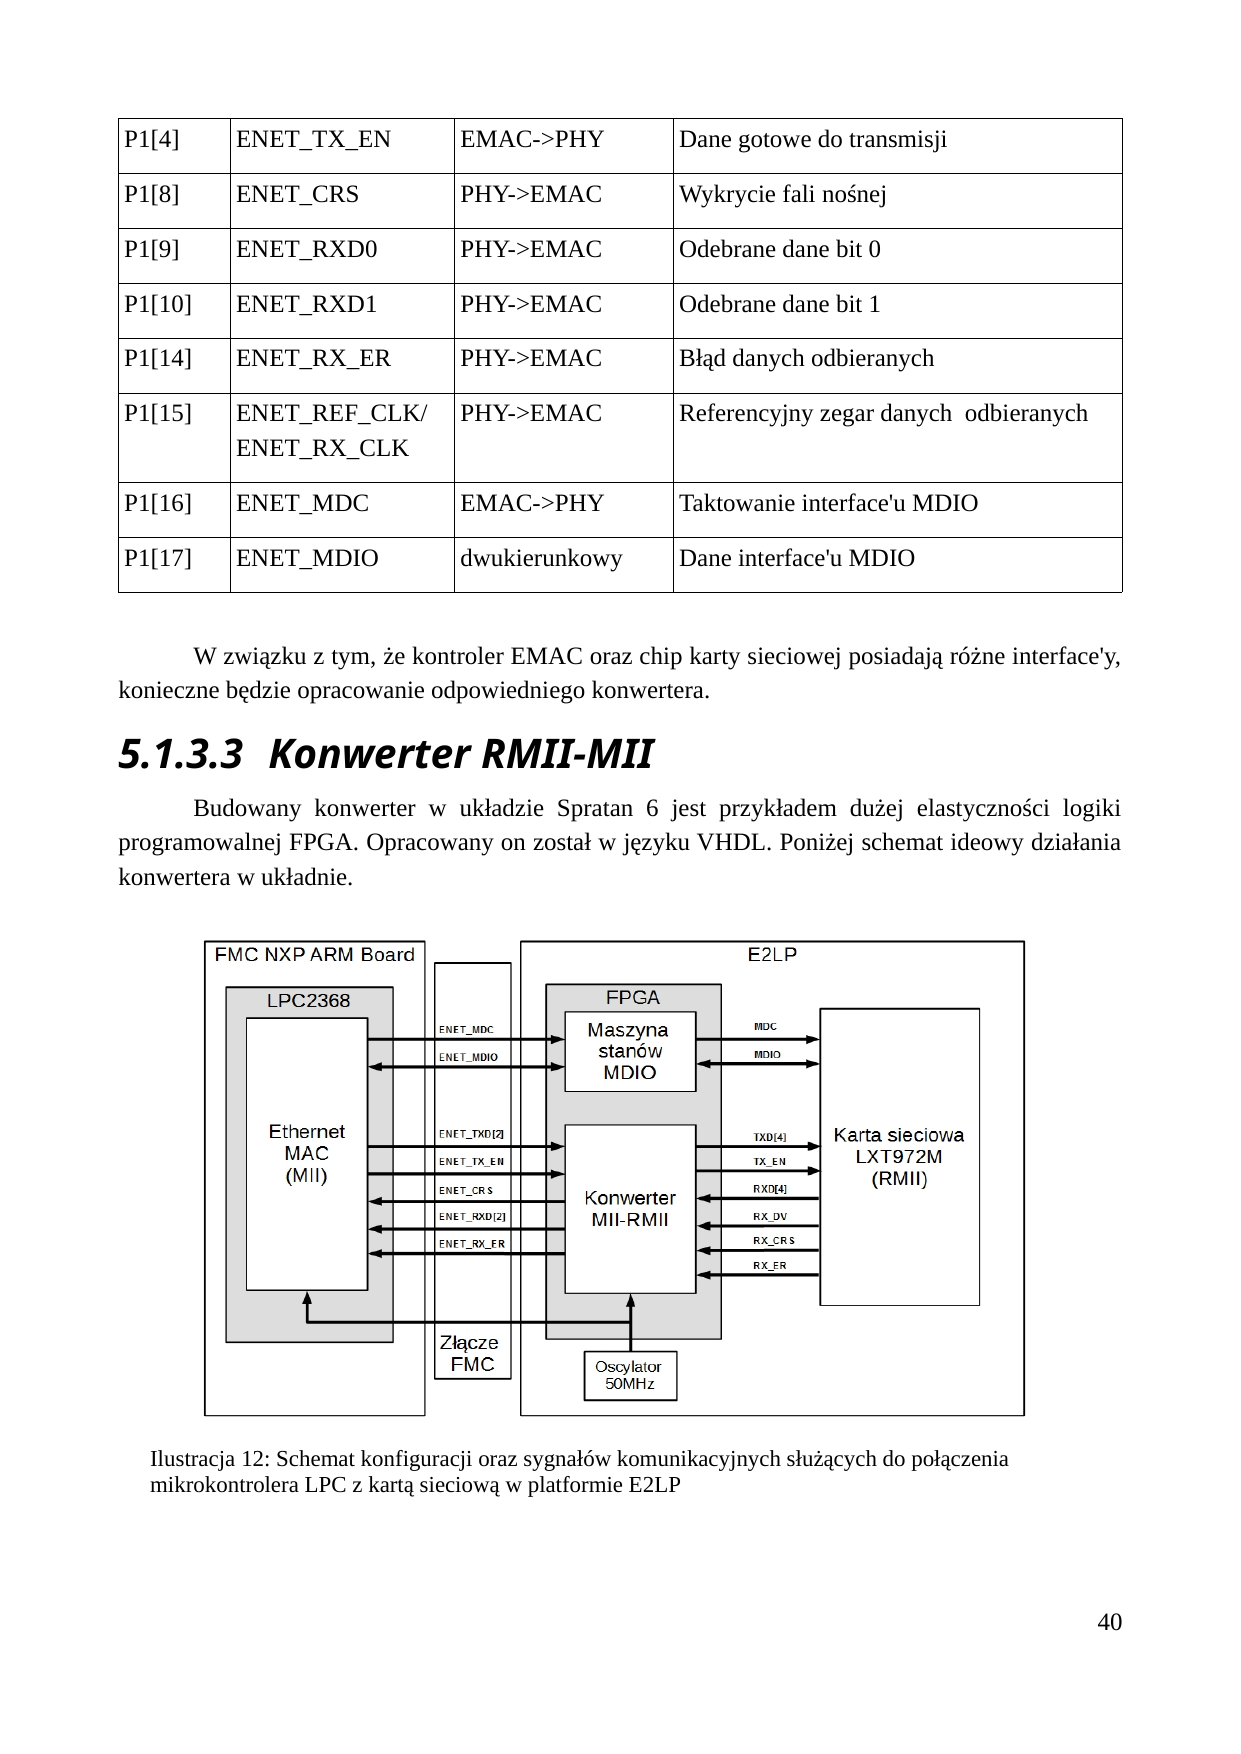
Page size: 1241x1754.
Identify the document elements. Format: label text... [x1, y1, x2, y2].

table_cell PHY->EMAC [455, 339, 673, 393]
table_cell ENET_REF_CLK/ENET_RX_CLK [231, 394, 454, 482]
table_cell ENET_MDC [231, 483, 454, 537]
table_cell dwukierunkowy [455, 538, 673, 592]
table_cell P1[17] [119, 538, 230, 592]
table_cell PHY->EMAC [455, 229, 673, 283]
table_cell P1[4] [119, 119, 230, 173]
table_cell P1[14] [119, 339, 230, 393]
text Budowany konwerter w układzie Spratan 6 jest przykładem dużej elastyczności logiki programowalnej FPGA. Opracowany on został w języku VHDL. Poniżej schemat ideowy działania konwertera w układnie. [118, 793, 1122, 890]
text Ilustracja 12: Schemat konfiguracji oraz sygnałów komunikacyjnych służących do połączenia mikrokontrolera LPC z kartą sieciową w platformie E2LP [150, 923, 1090, 1497]
table_cell P1[15] [119, 394, 230, 482]
text W związku z tym, że kontroler EMAC oraz chip karty sieciowej posiadają różne interface'y, konieczne będzie opracowanie odpowiedniego konwertera. [118, 641, 1122, 704]
table_cell Odebrane dane bit 1 [674, 284, 1122, 338]
table_cell Dane interface'u MDIO [674, 538, 1122, 592]
table_cell ENET_TX_EN [231, 119, 454, 173]
table_cell P1[9] [119, 229, 230, 283]
table_cell PHY->EMAC [455, 394, 673, 482]
table_cell ENET_MDIO [231, 538, 454, 592]
table_cell Dane gotowe do transmisji [674, 119, 1122, 173]
table_cell EMAC->PHY [455, 483, 673, 537]
table_cell ENET_CRS [231, 174, 454, 228]
table_cell Wykrycie fali nośnej [674, 174, 1122, 228]
table_cell P1[8] [119, 174, 230, 228]
subtitle Konwerter RMII-MII [118, 724, 1122, 780]
table_cell Błąd danych odbieranych [674, 339, 1122, 393]
table_cell Odebrane dane bit 0 [674, 229, 1122, 283]
table_cell EMAC->PHY [455, 119, 673, 173]
table_cell PHY->EMAC [455, 284, 673, 338]
picture [150, 910, 1071, 1445]
table_cell Referencyjny zegar danych odbieranych [674, 394, 1122, 482]
table_cell ENET_RXD0 [231, 229, 454, 283]
table_cell ENET_RXD1 [231, 284, 454, 338]
table_cell P1[10] [119, 284, 230, 338]
table_cell ENET_RX_ER [231, 339, 454, 393]
table_cell Taktowanie interface'u MDIO [674, 483, 1122, 537]
table_cell P1[16] [119, 483, 230, 537]
table_cell PHY->EMAC [455, 174, 673, 228]
